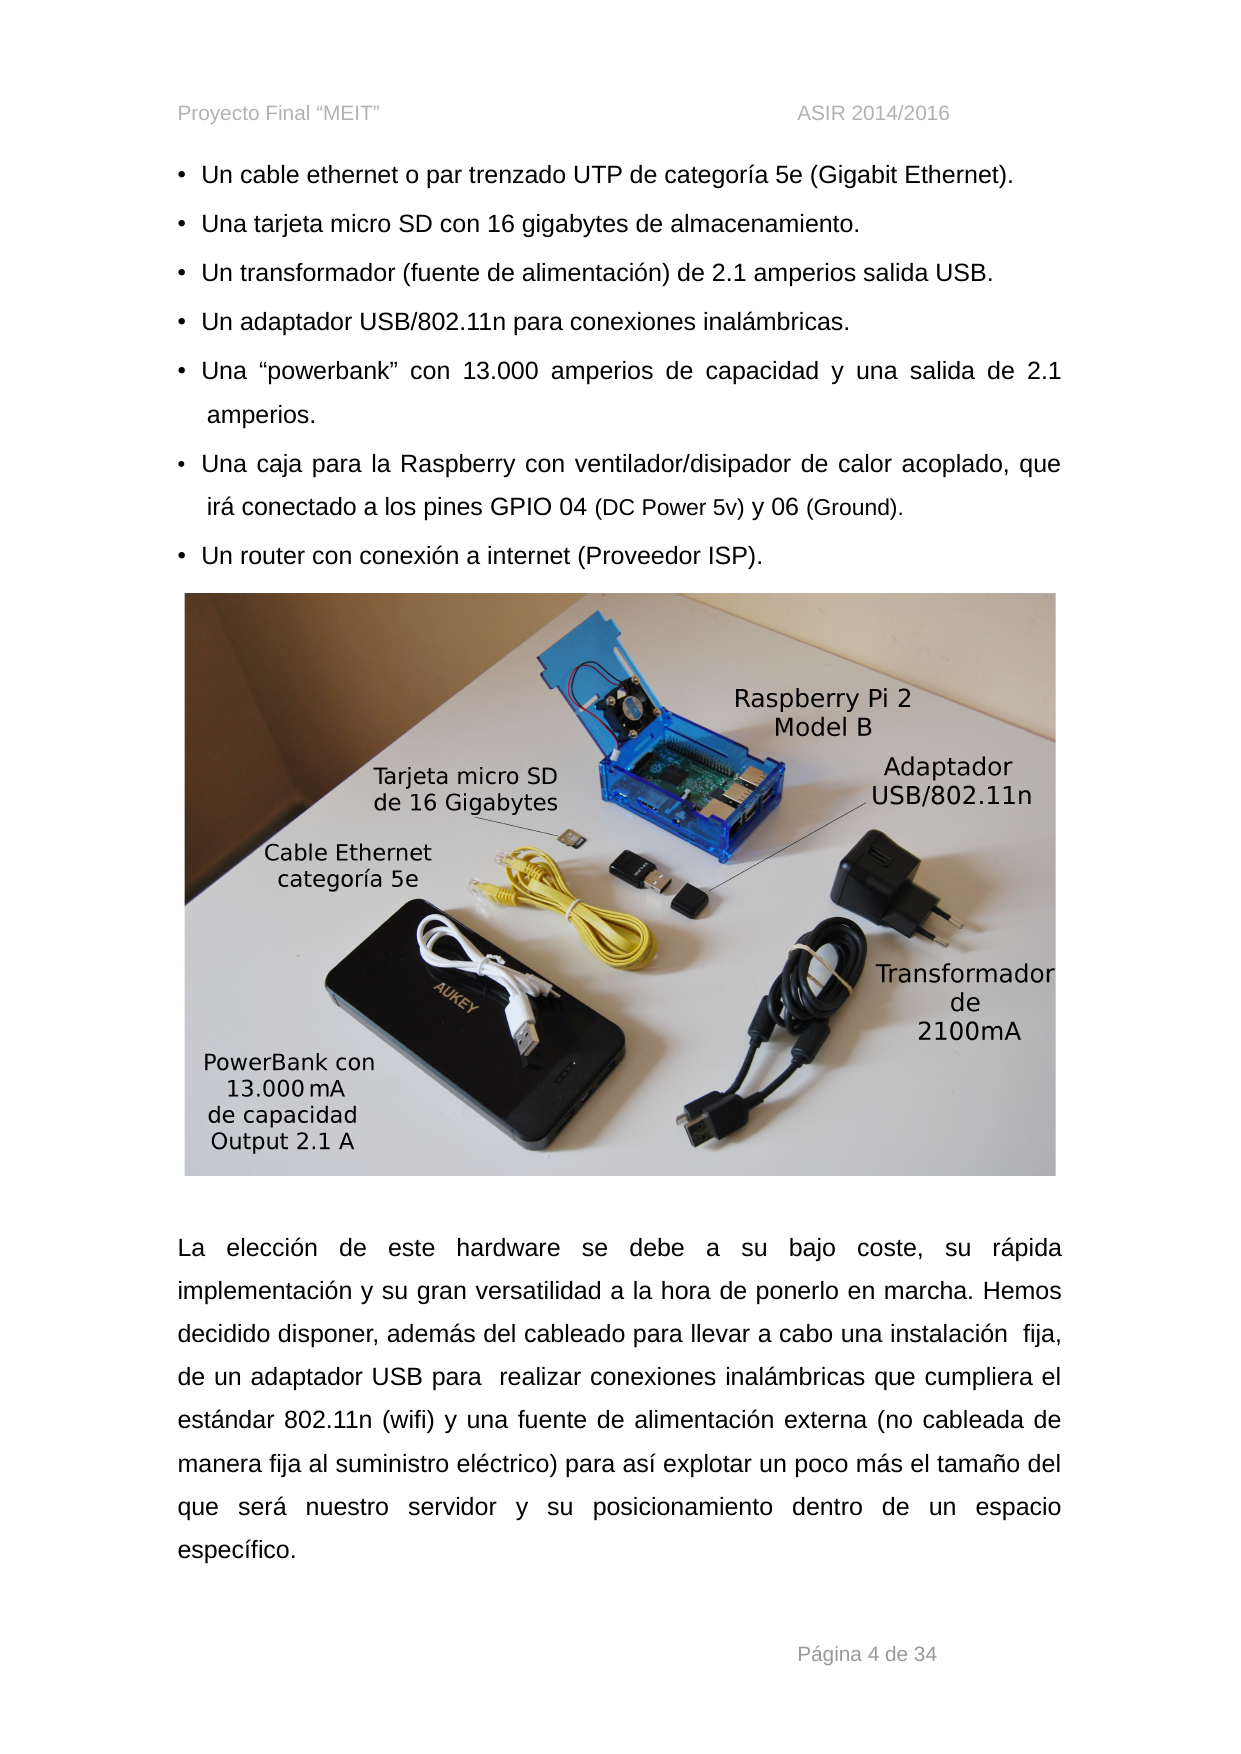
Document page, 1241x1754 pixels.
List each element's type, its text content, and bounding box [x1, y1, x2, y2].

list Una “powerbank” con 13.000 amperios de capacidad y una salida de 2.1 amperios. [177, 356, 1063, 428]
list Un adaptador USB/802.11n para conexiones inalámbricas. [177, 307, 1063, 336]
list Un router con conexión a internet (Proveedor ISP). [177, 541, 1063, 570]
list Una caja para la Raspberry con ventilador/disipador de calor acoplado, que irá conectado a los pines GPIO 04 (DC Power 5v) y 06 (Ground). [177, 449, 1063, 521]
list Una tarjeta micro SD con 16 gigabytes de almacenamiento. [177, 209, 1063, 238]
picture [184, 593, 1056, 1176]
text La elección de este hardware se debe a su bajo coste, su rápida implementación y su gran versatilidad a la hora de ponerlo en marcha. Hemos decidido disponer, además del cableado para llevar a cabo una instalación fija, de un adaptador USB para realizar conexiones inalámbricas que cumpliera el estándar 802.11n (wifi) y una fuente de alimentación externa (no cableada de manera fija al suministro eléctrico) para así explotar un poco más el tamaño del que será nuestro servidor y su posicionamiento dentro de un espacio específico. [177, 1233, 1063, 1563]
list Un transformador (fuente de alimentación) de 2.1 amperios salida USB. [177, 258, 1063, 287]
list Un cable ethernet o par trenzado UTP de categoría 5e (Gigabit Ethernet). [177, 160, 1063, 188]
